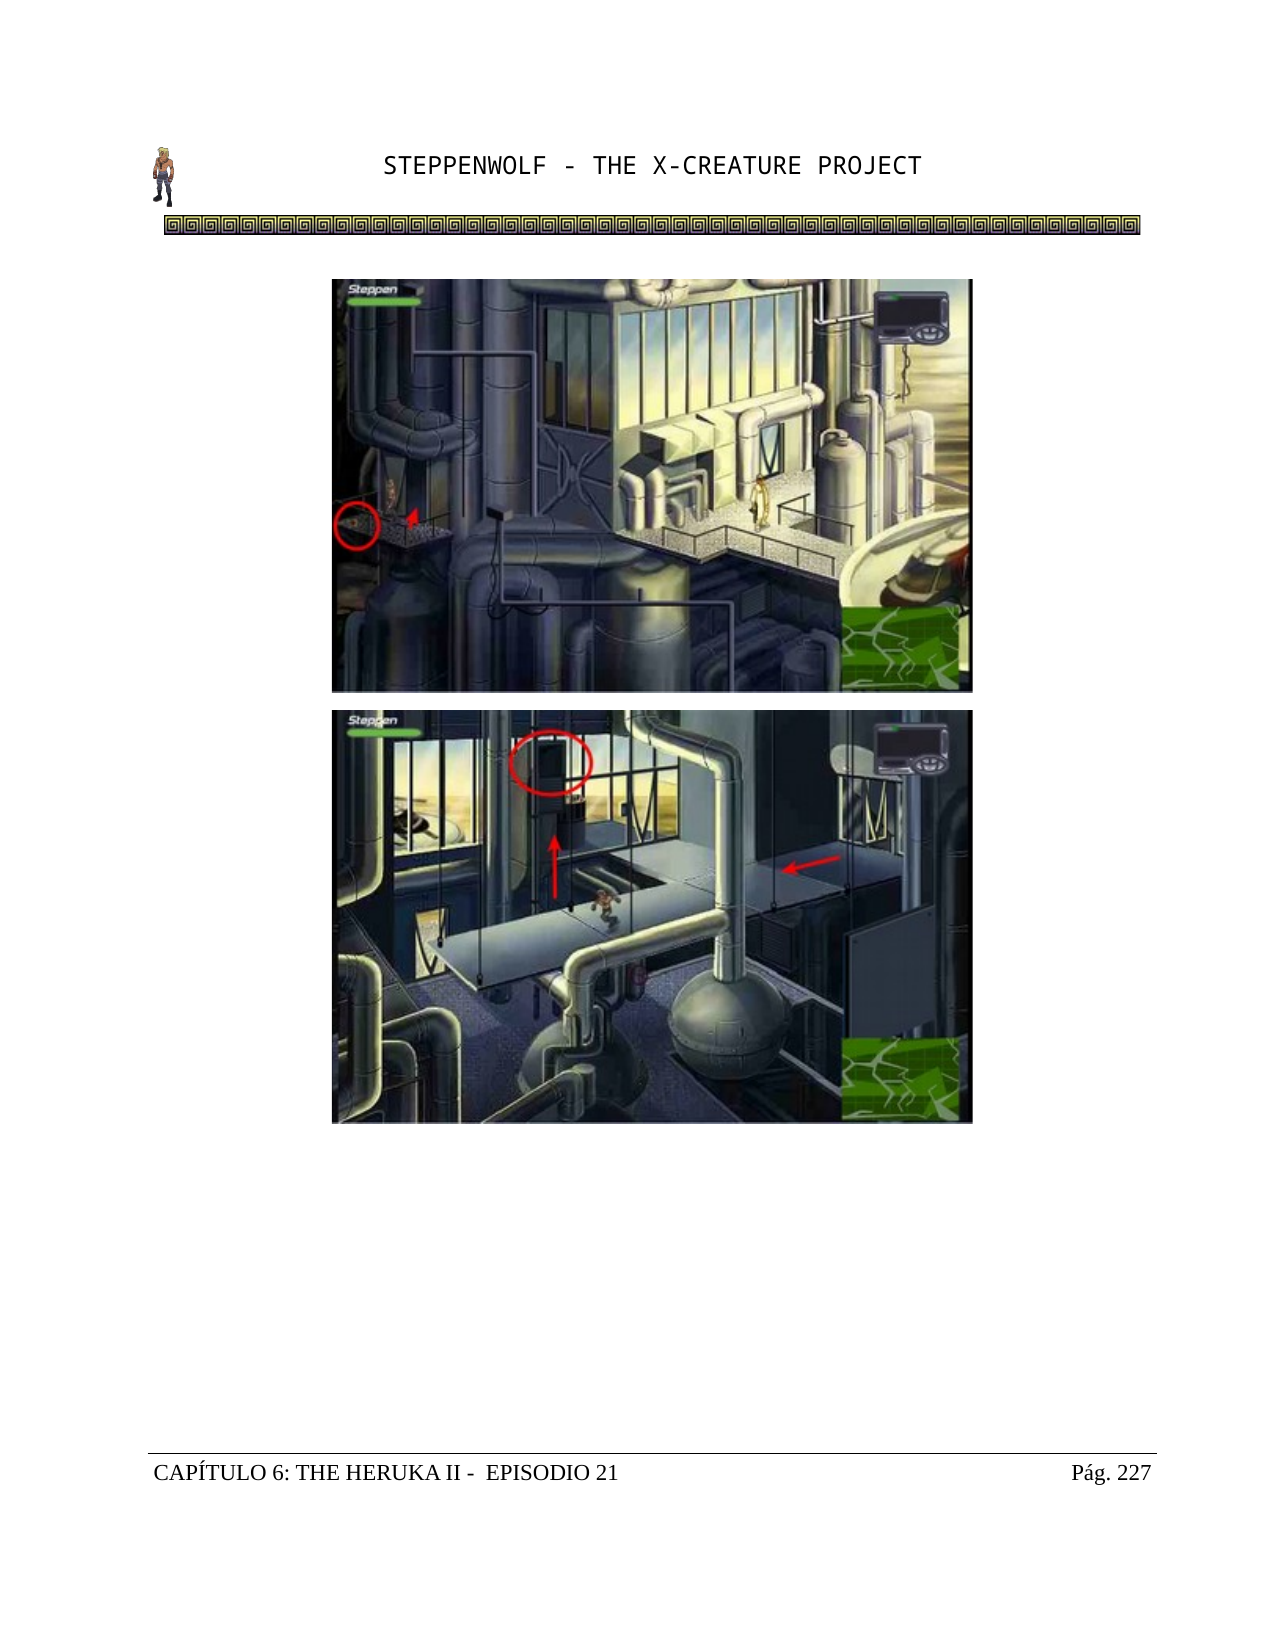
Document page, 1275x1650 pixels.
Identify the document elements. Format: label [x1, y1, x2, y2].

picture [331, 710, 973, 1124]
picture [331, 279, 973, 693]
picture [147, 147, 181, 207]
picture [164, 215, 1141, 235]
